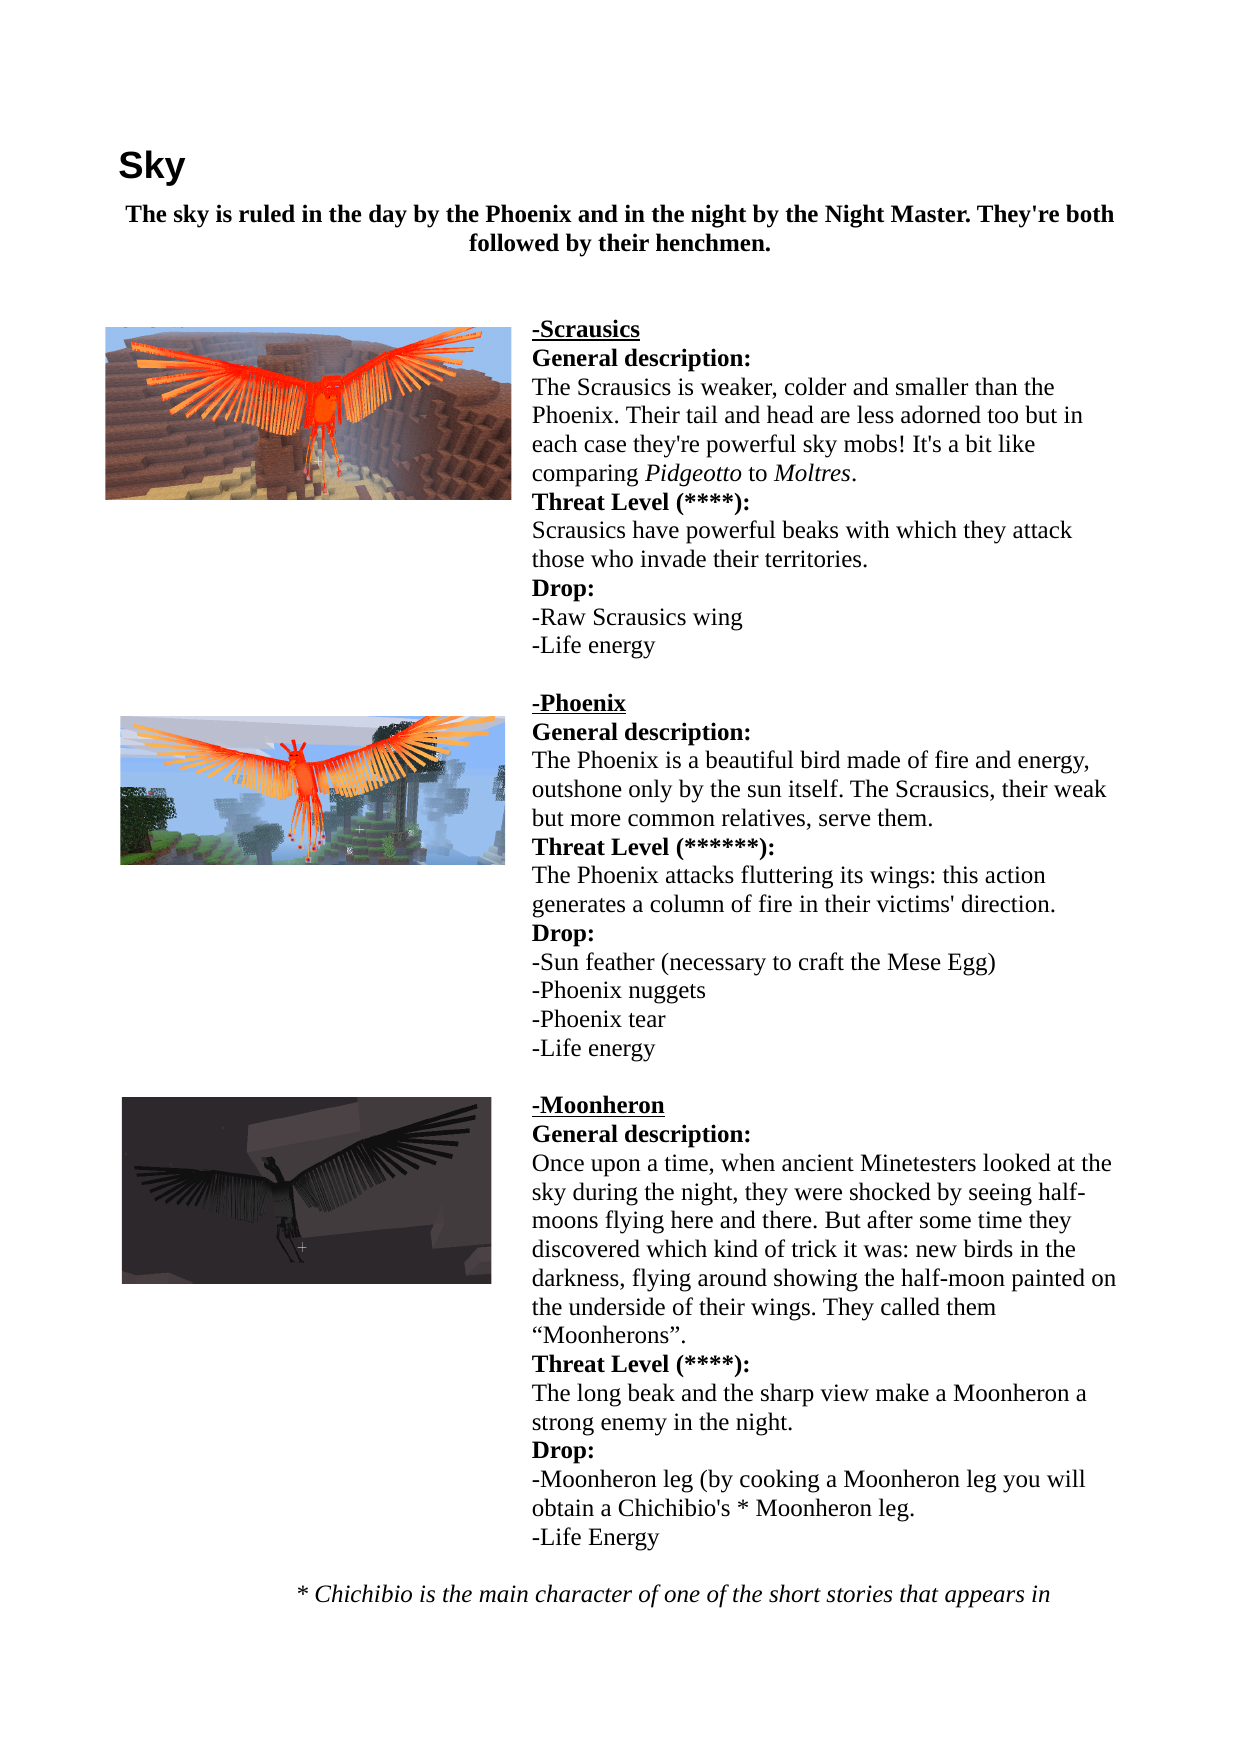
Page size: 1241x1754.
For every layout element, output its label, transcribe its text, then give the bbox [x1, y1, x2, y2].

text -Sun feather (necessary to craft the Mese Egg) [532, 947, 1122, 976]
text -Moonheron leg (by cooking a Moonheron leg you will obtain a Chichibio's * Moonheron leg. [532, 1464, 1122, 1522]
text -Phoenix [532, 688, 1122, 717]
picture [120, 716, 506, 865]
text Once upon a time, when ancient Minetesters looked at the sky during the night, they were shocked by seeing half-moons flying here and there. But after some time they discovered which kind of trick it was: new birds in the darkness, flying around showing the half-moon painted on the underside of their wings. They called them “Moonherons”. [532, 1148, 1122, 1349]
text Drop: [532, 573, 1122, 602]
text The Phoenix is a beautiful bird made of fire and energy, outshone only by the sun itself. The Scrausics, their weak but more common relatives, serve them. [532, 746, 1122, 832]
text General description: [532, 1119, 1122, 1148]
text -Life energy [532, 631, 1122, 659]
text -Life energy [532, 1033, 1122, 1062]
text -Scrausics [532, 314, 1122, 343]
text The sky is ruled in the day by the Phoenix and in the night by the Night Master. They're both followed by their henchmen. [118, 199, 1122, 257]
picture [105, 327, 512, 500]
text -Phoenix tear [532, 1004, 1122, 1033]
text Scrausics have powerful beaks with which they attack those who invade their territories. [532, 516, 1122, 573]
text -Raw Scrausics wing [532, 602, 1122, 631]
text Threat Level (****): [532, 487, 1122, 516]
text -Phoenix nuggets [532, 976, 1122, 1004]
text Drop: [532, 918, 1122, 947]
text Drop: [532, 1436, 1122, 1464]
text Threat Level (******): [532, 832, 1122, 861]
text The Phoenix attacks fluttering its wings: this action generates a column of fire in their victims' direction. [532, 861, 1122, 918]
text The Scrausics is weaker, colder and smaller than the Phoenix. Their tail and head are less adorned too but in each case they're powerful sky mobs! It's a bit like comparing Pidgeotto to Moltres. [532, 372, 1122, 487]
text Threat Level (****): [532, 1349, 1122, 1378]
picture [121, 1097, 492, 1284]
text -Life Energy [532, 1522, 1122, 1551]
subtitle Sky [118, 143, 1122, 187]
text General description: [532, 343, 1122, 372]
text * Chichibio is the main character of one of the short stories that appears in [295, 1579, 1122, 1608]
text -Moonheron [532, 1091, 1122, 1119]
text The long beak and the sharp view make a Moonheron a strong enemy in the night. [532, 1378, 1122, 1436]
text General description: [532, 717, 1122, 746]
